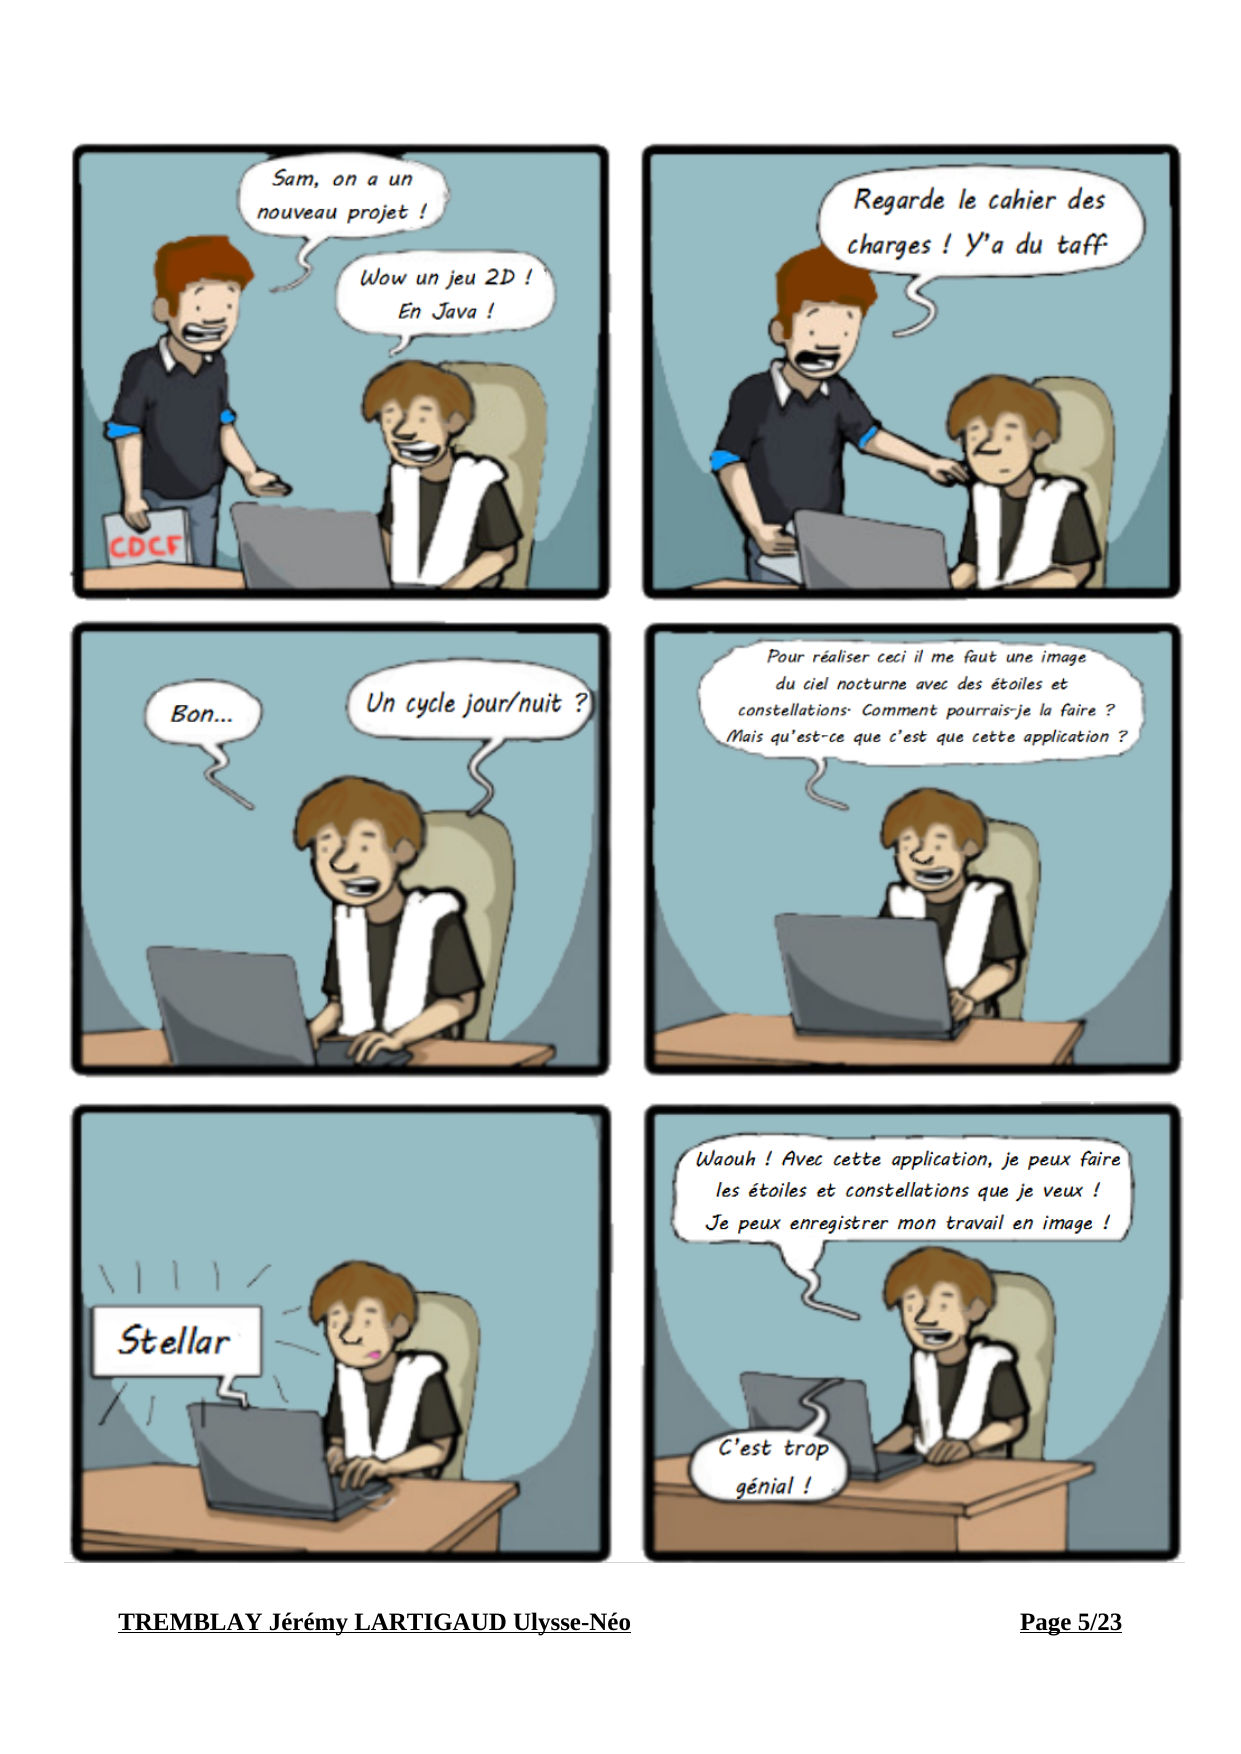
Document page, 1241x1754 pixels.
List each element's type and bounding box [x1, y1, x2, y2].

picture [63, 134, 1185, 1564]
